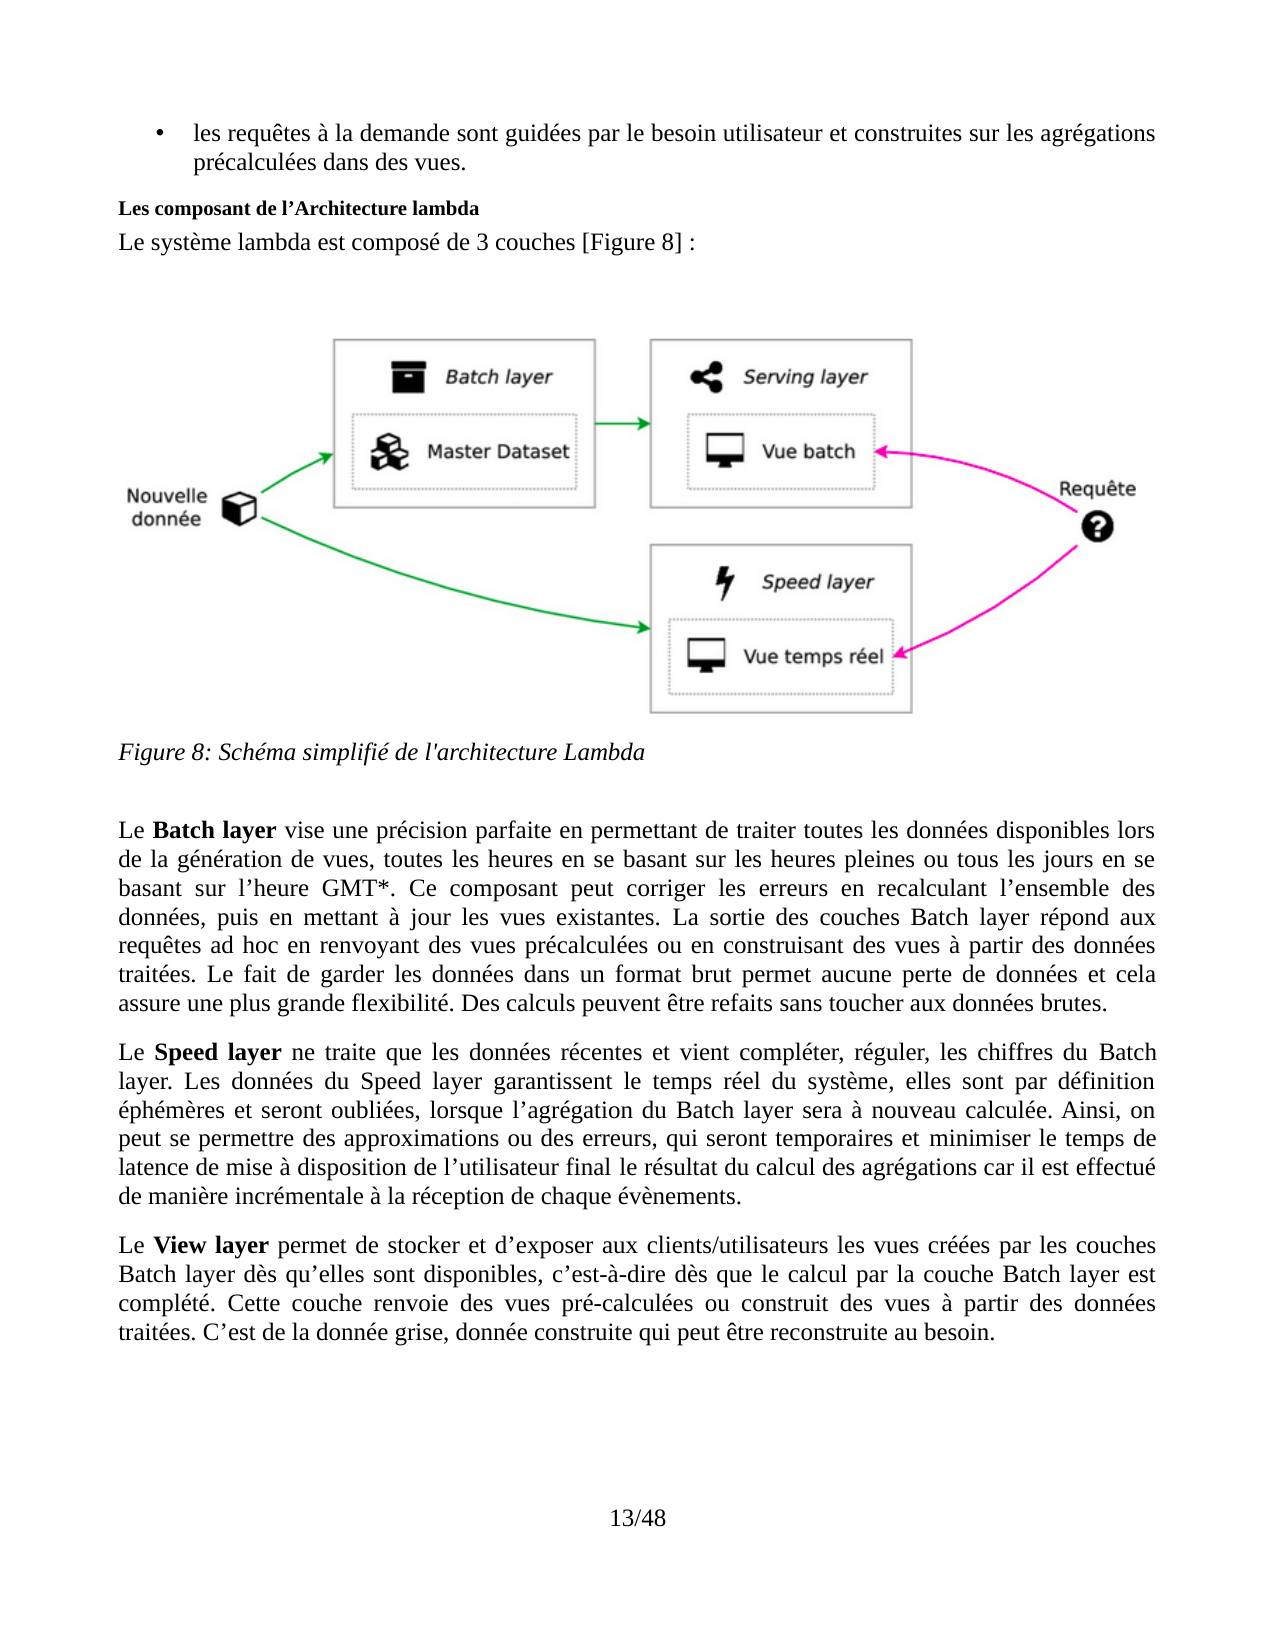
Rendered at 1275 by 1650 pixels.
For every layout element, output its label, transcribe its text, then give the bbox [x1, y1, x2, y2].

subtitle Les composant de l’Architecture lambda [118, 196, 1157, 220]
list les requêtes à la demande sont guidées par le besoin utilisateur et construites sur les agrégations précalculées dans des vues. [156, 118, 1157, 176]
text Le Speed layer ne traite que les données récentes et vient compléter, réguler, les chiffres du Batch layer. Les données du Speed layer garantissent le temps réel du système, elles sont par définition éphémères et seront oubliées, lorsque l’agrégation du Batch layer sera à nouveau calculée. Ainsi, on peut se permettre des approximations ou des erreurs, qui seront temporaires et minimiser le temps de latence de mise à disposition de l’utilisateur final le résultat du calcul des agrégations car il est effectué de manière incrémentale à la réception de chaque évènements. [118, 1037, 1157, 1210]
text Le View layer permet de stocker et d’exposer aux clients/utilisateurs les vues créées par les couches Batch layer dès qu’elles sont disponibles, c’est-à-dire dès que le calcul par la couche Batch layer est complété. Cette couche renvoie des vues pré-calculées ou construit des vues à partir des données traitées. C’est de la donnée grise, donnée construite qui peut être reconstruite au besoin. [118, 1230, 1157, 1345]
text [118, 306, 1157, 318]
picture [118, 318, 1157, 732]
text Le Batch layer vise une précision parfaite en permettant de traiter toutes les données disponibles lors de la génération de vues, toutes les heures en se basant sur les heures pleines ou tous les jours en se basant sur l’heure GMT*. Ce composant peut corriger les erreurs en recalculant l’ensemble des données, puis en mettant à jour les vues existantes. La sortie des couches Batch layer répond aux requêtes ad hoc en renvoyant des vues précalculées ou en construisant des vues à partir des données traitées. Le fait de garder les données dans un format brut permet aucune perte de données et cela assure une plus grande flexibilité. Des calculs peuvent être refaits sans toucher aux données brutes. [118, 815, 1157, 1017]
text Le système lambda est composé de 3 couches [Figure 8] : [118, 227, 1157, 256]
text Figure 8: Schéma simplifié de l'architecture Lambda [118, 732, 1157, 766]
